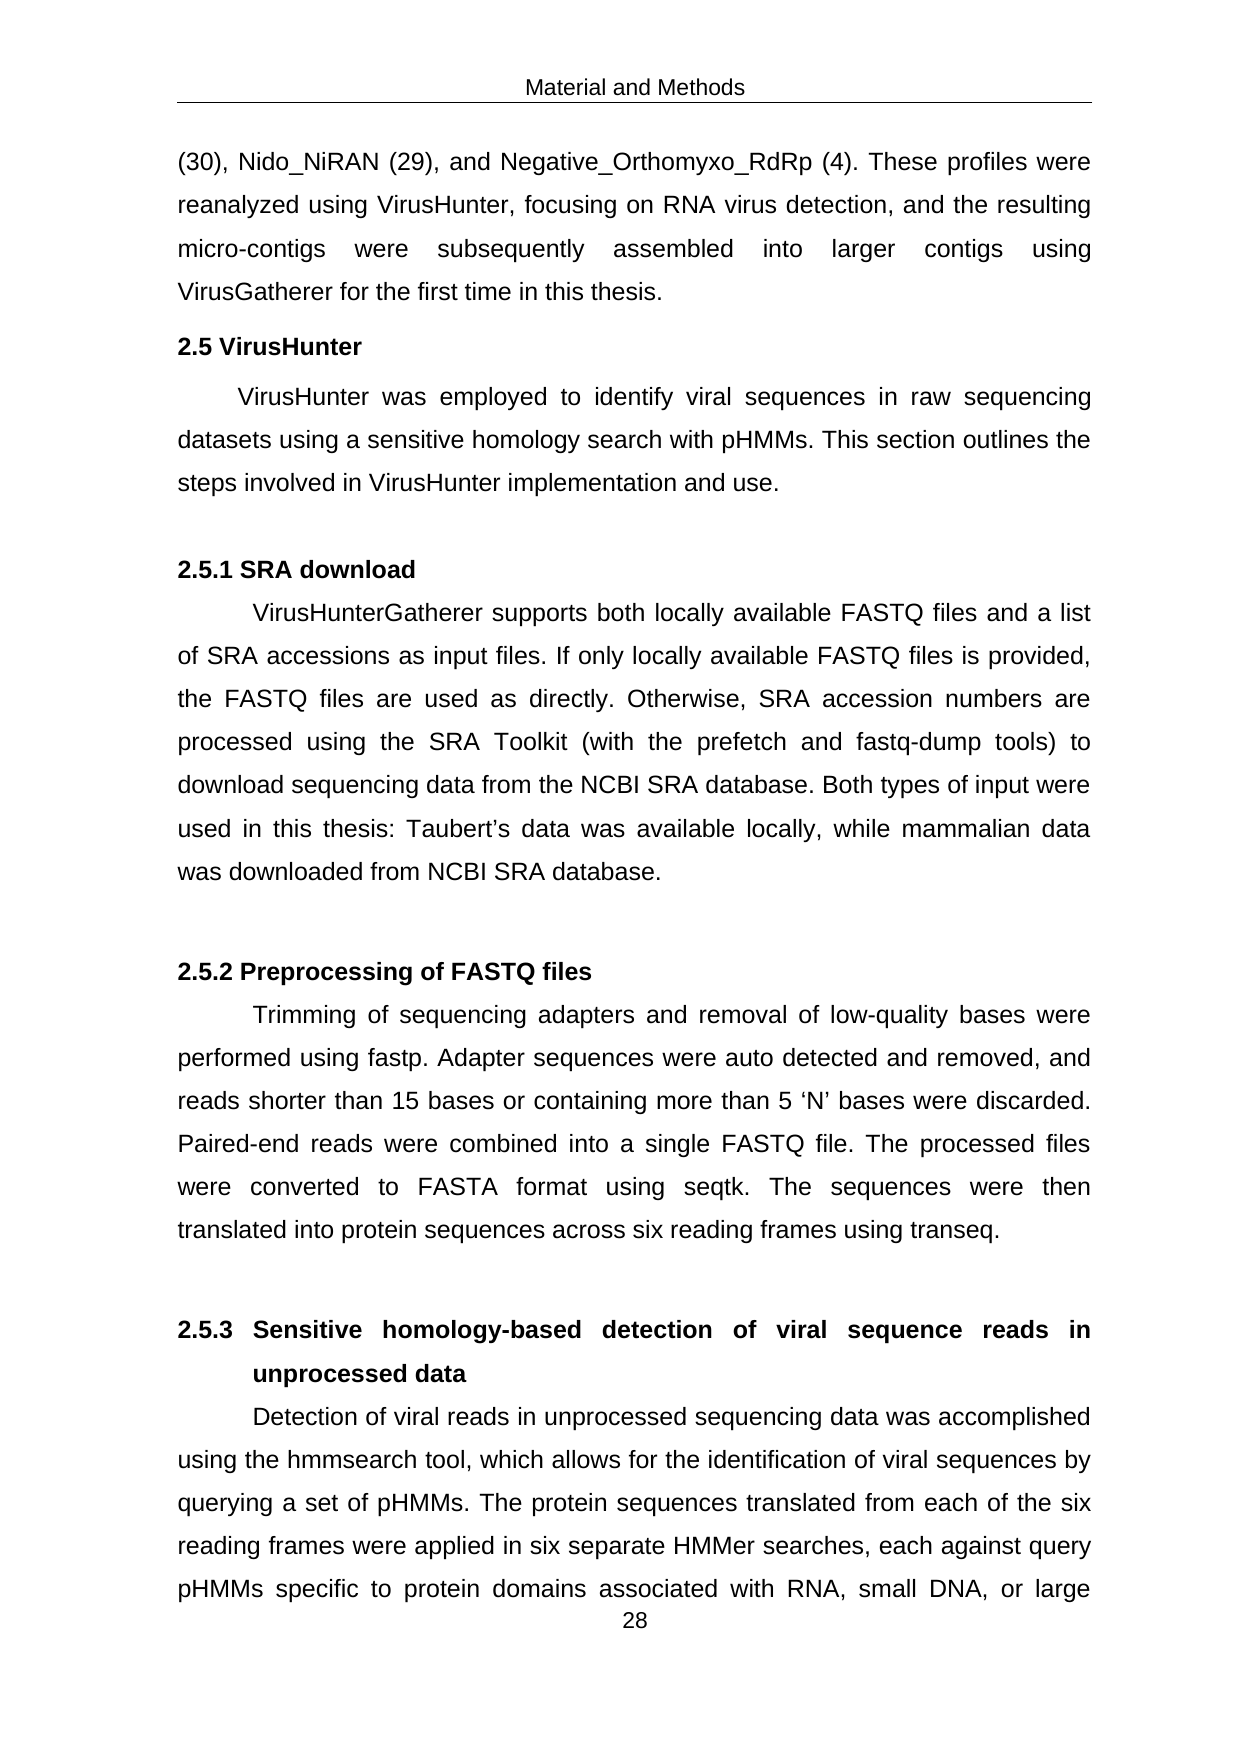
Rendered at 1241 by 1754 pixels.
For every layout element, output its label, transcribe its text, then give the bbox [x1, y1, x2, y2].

text (30), Nido_NiRAN (29), and Negative_Orthomyxo_RdRp (4). These profiles were reanalyzed using VirusHunter, focusing on RNA virus detection, and the resulting micro-contigs were subsequently assembled into larger contigs using VirusGatherer for the first time in this thesis. [177, 147, 1092, 306]
subtitle 2.5.1 SRA download [177, 555, 1092, 583]
text VirusHunterGatherer supports both locally available FASTQ files and a list of SRA accessions as input files. If only locally available FASTQ files is provided, the FASTQ files are used as directly. Otherwise, SRA accession numbers are processed using the SRA Toolkit (with the prefetch and fastq-dump tools) to download sequencing data from the NCBI SRA database. Both types of input were used in this thesis: Taubert’s data was available locally, while mammalian data was downloaded from NCBI SRA database. [177, 598, 1092, 885]
text Trimming of sequencing adapters and removal of low-quality bases were performed using fastp. Adapter sequences were auto detected and removed, and reads shorter than 15 bases or containing more than 5 ‘N’ bases were discarded. Paired-end reads were combined into a single FASTQ file. The processed files were converted to FASTA format using seqtk. The sequences were then translated into protein sequences across six reading frames using transeq. [177, 1000, 1092, 1244]
subtitle 2.5.3 Sensitive homology-based detection of viral sequence reads in unprocessed data [177, 1315, 1092, 1387]
subtitle 2.5 VirusHunter [177, 332, 1092, 361]
text VirusHunter was employed to identify viral sequences in raw sequencing datasets using a sensitive homology search with pHMMs. This section outlines the steps involved in VirusHunter implementation and use. [177, 382, 1092, 497]
subtitle 2.5.2 Preprocessing of FASTQ files [177, 957, 1092, 985]
text Detection of viral reads in unprocessed sequencing data was accomplished using the hmmsearch tool, which allows for the identification of viral sequences by querying a set of pHMMs. The protein sequences translated from each of the six reading frames were applied in six separate HMMer searches, each against query pHMMs specific to protein domains associated with RNA, small DNA, or large [177, 1402, 1092, 1603]
